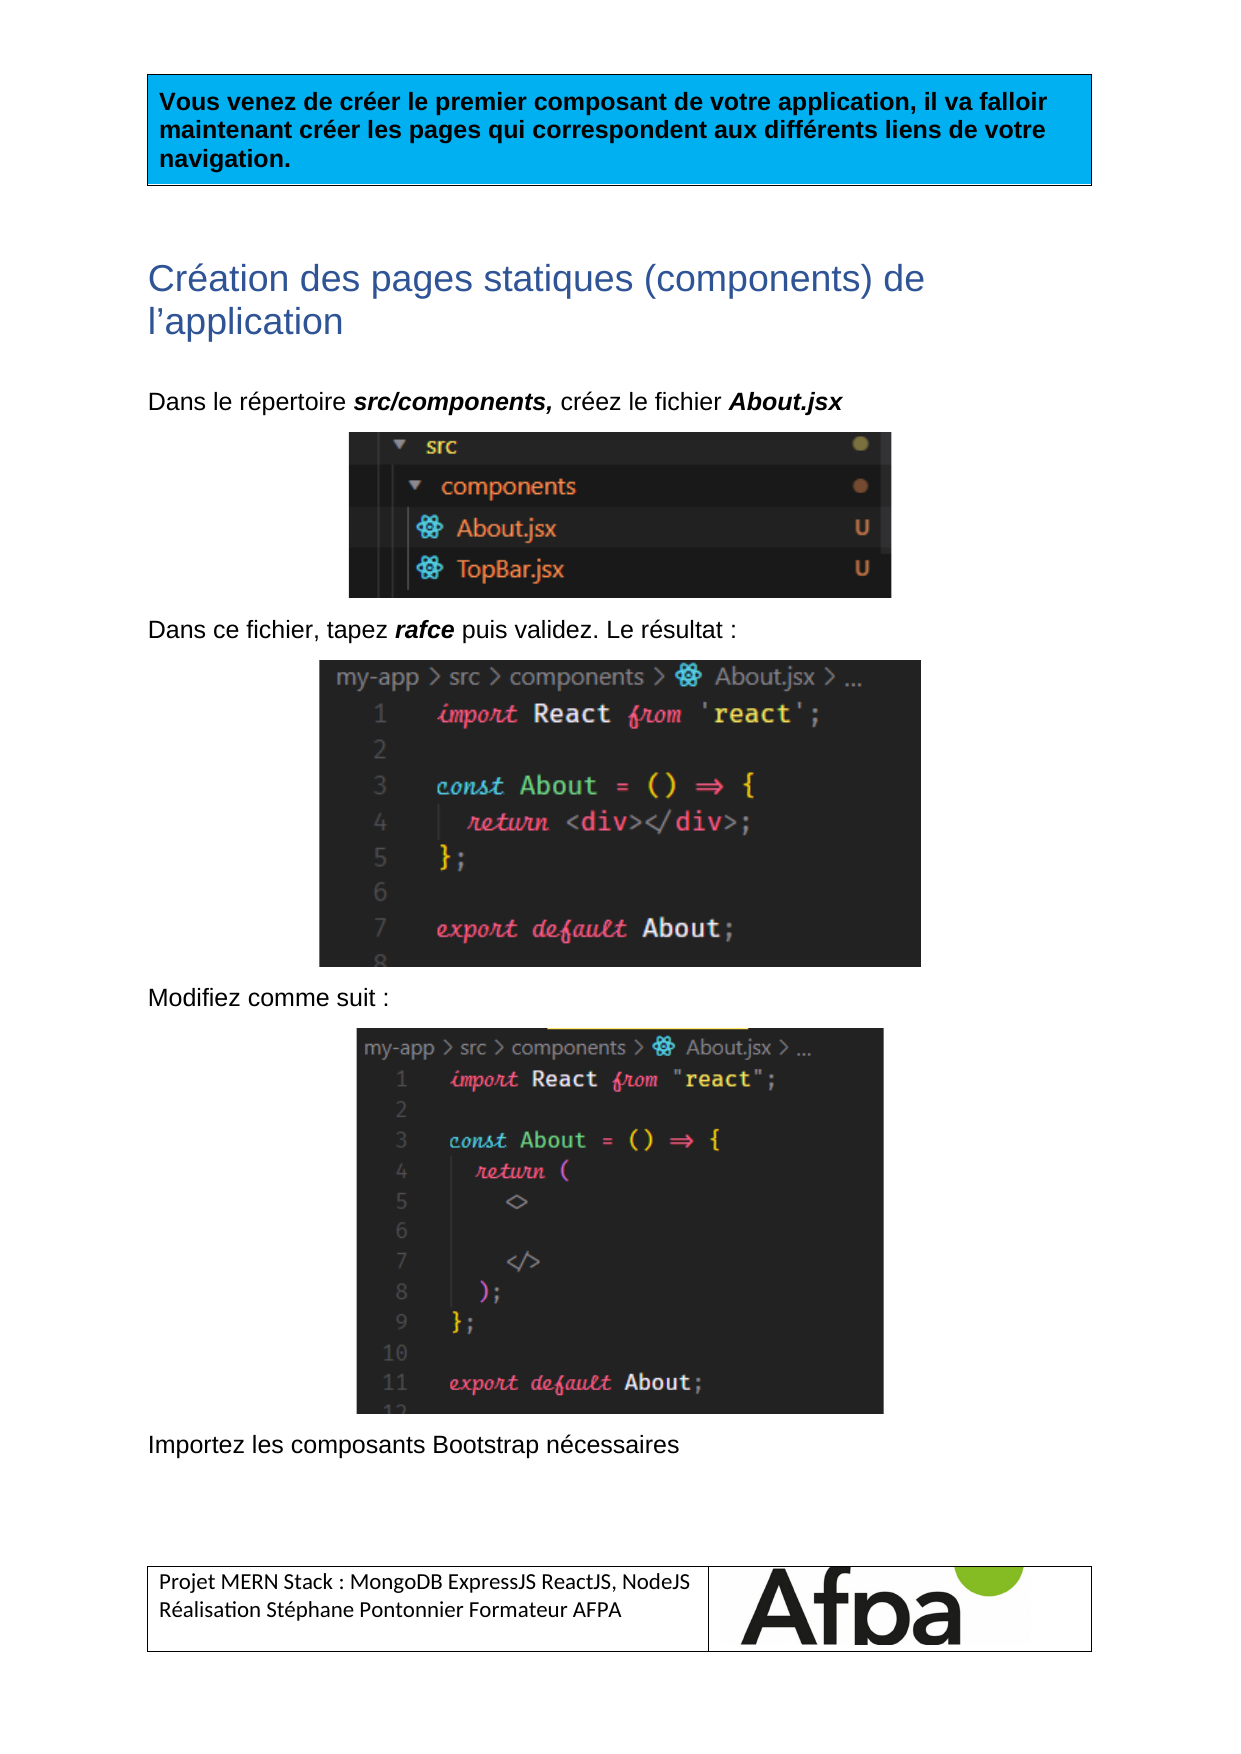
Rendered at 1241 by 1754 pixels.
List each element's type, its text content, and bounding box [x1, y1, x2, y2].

text Modifiez comme suit : [148, 983, 1093, 1012]
table_header Vous venez de créer le premier composant de votre application, il va falloir maintenant créer les pages qui correspondent aux différents liens de votre navigation. [148, 75, 1091, 184]
text Dans le répertoire src/components, créez le fichier About.jsx [148, 387, 1093, 416]
text Dans ce fichier, tapez rafce puis validez. Le résultat : [148, 615, 1093, 643]
subtitle Création des pages statiques (components) de l’application [148, 256, 1093, 342]
text Importez les composants Bootstrap nécessaires [148, 1430, 1093, 1459]
